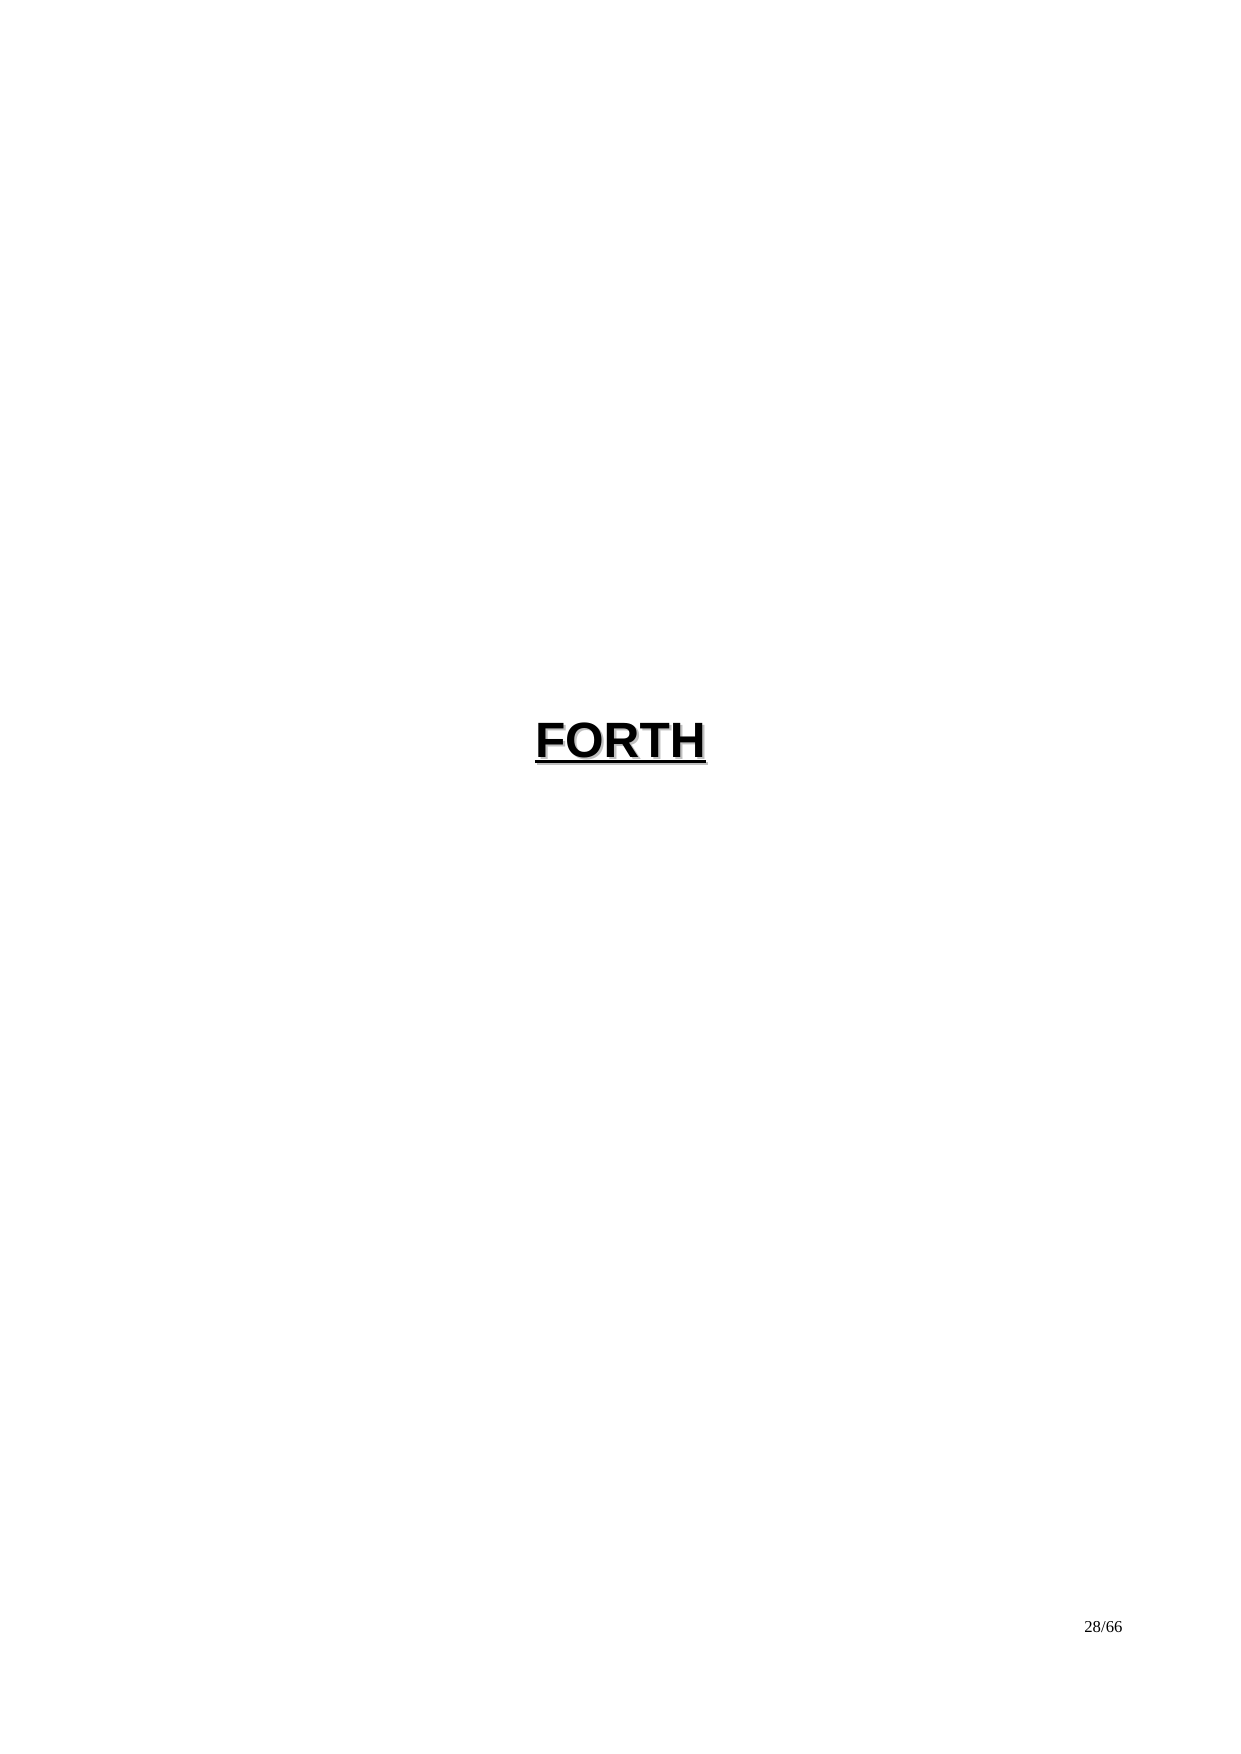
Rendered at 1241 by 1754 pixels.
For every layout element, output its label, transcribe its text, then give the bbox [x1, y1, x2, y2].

subtitle FORTH [118, 711, 1122, 768]
